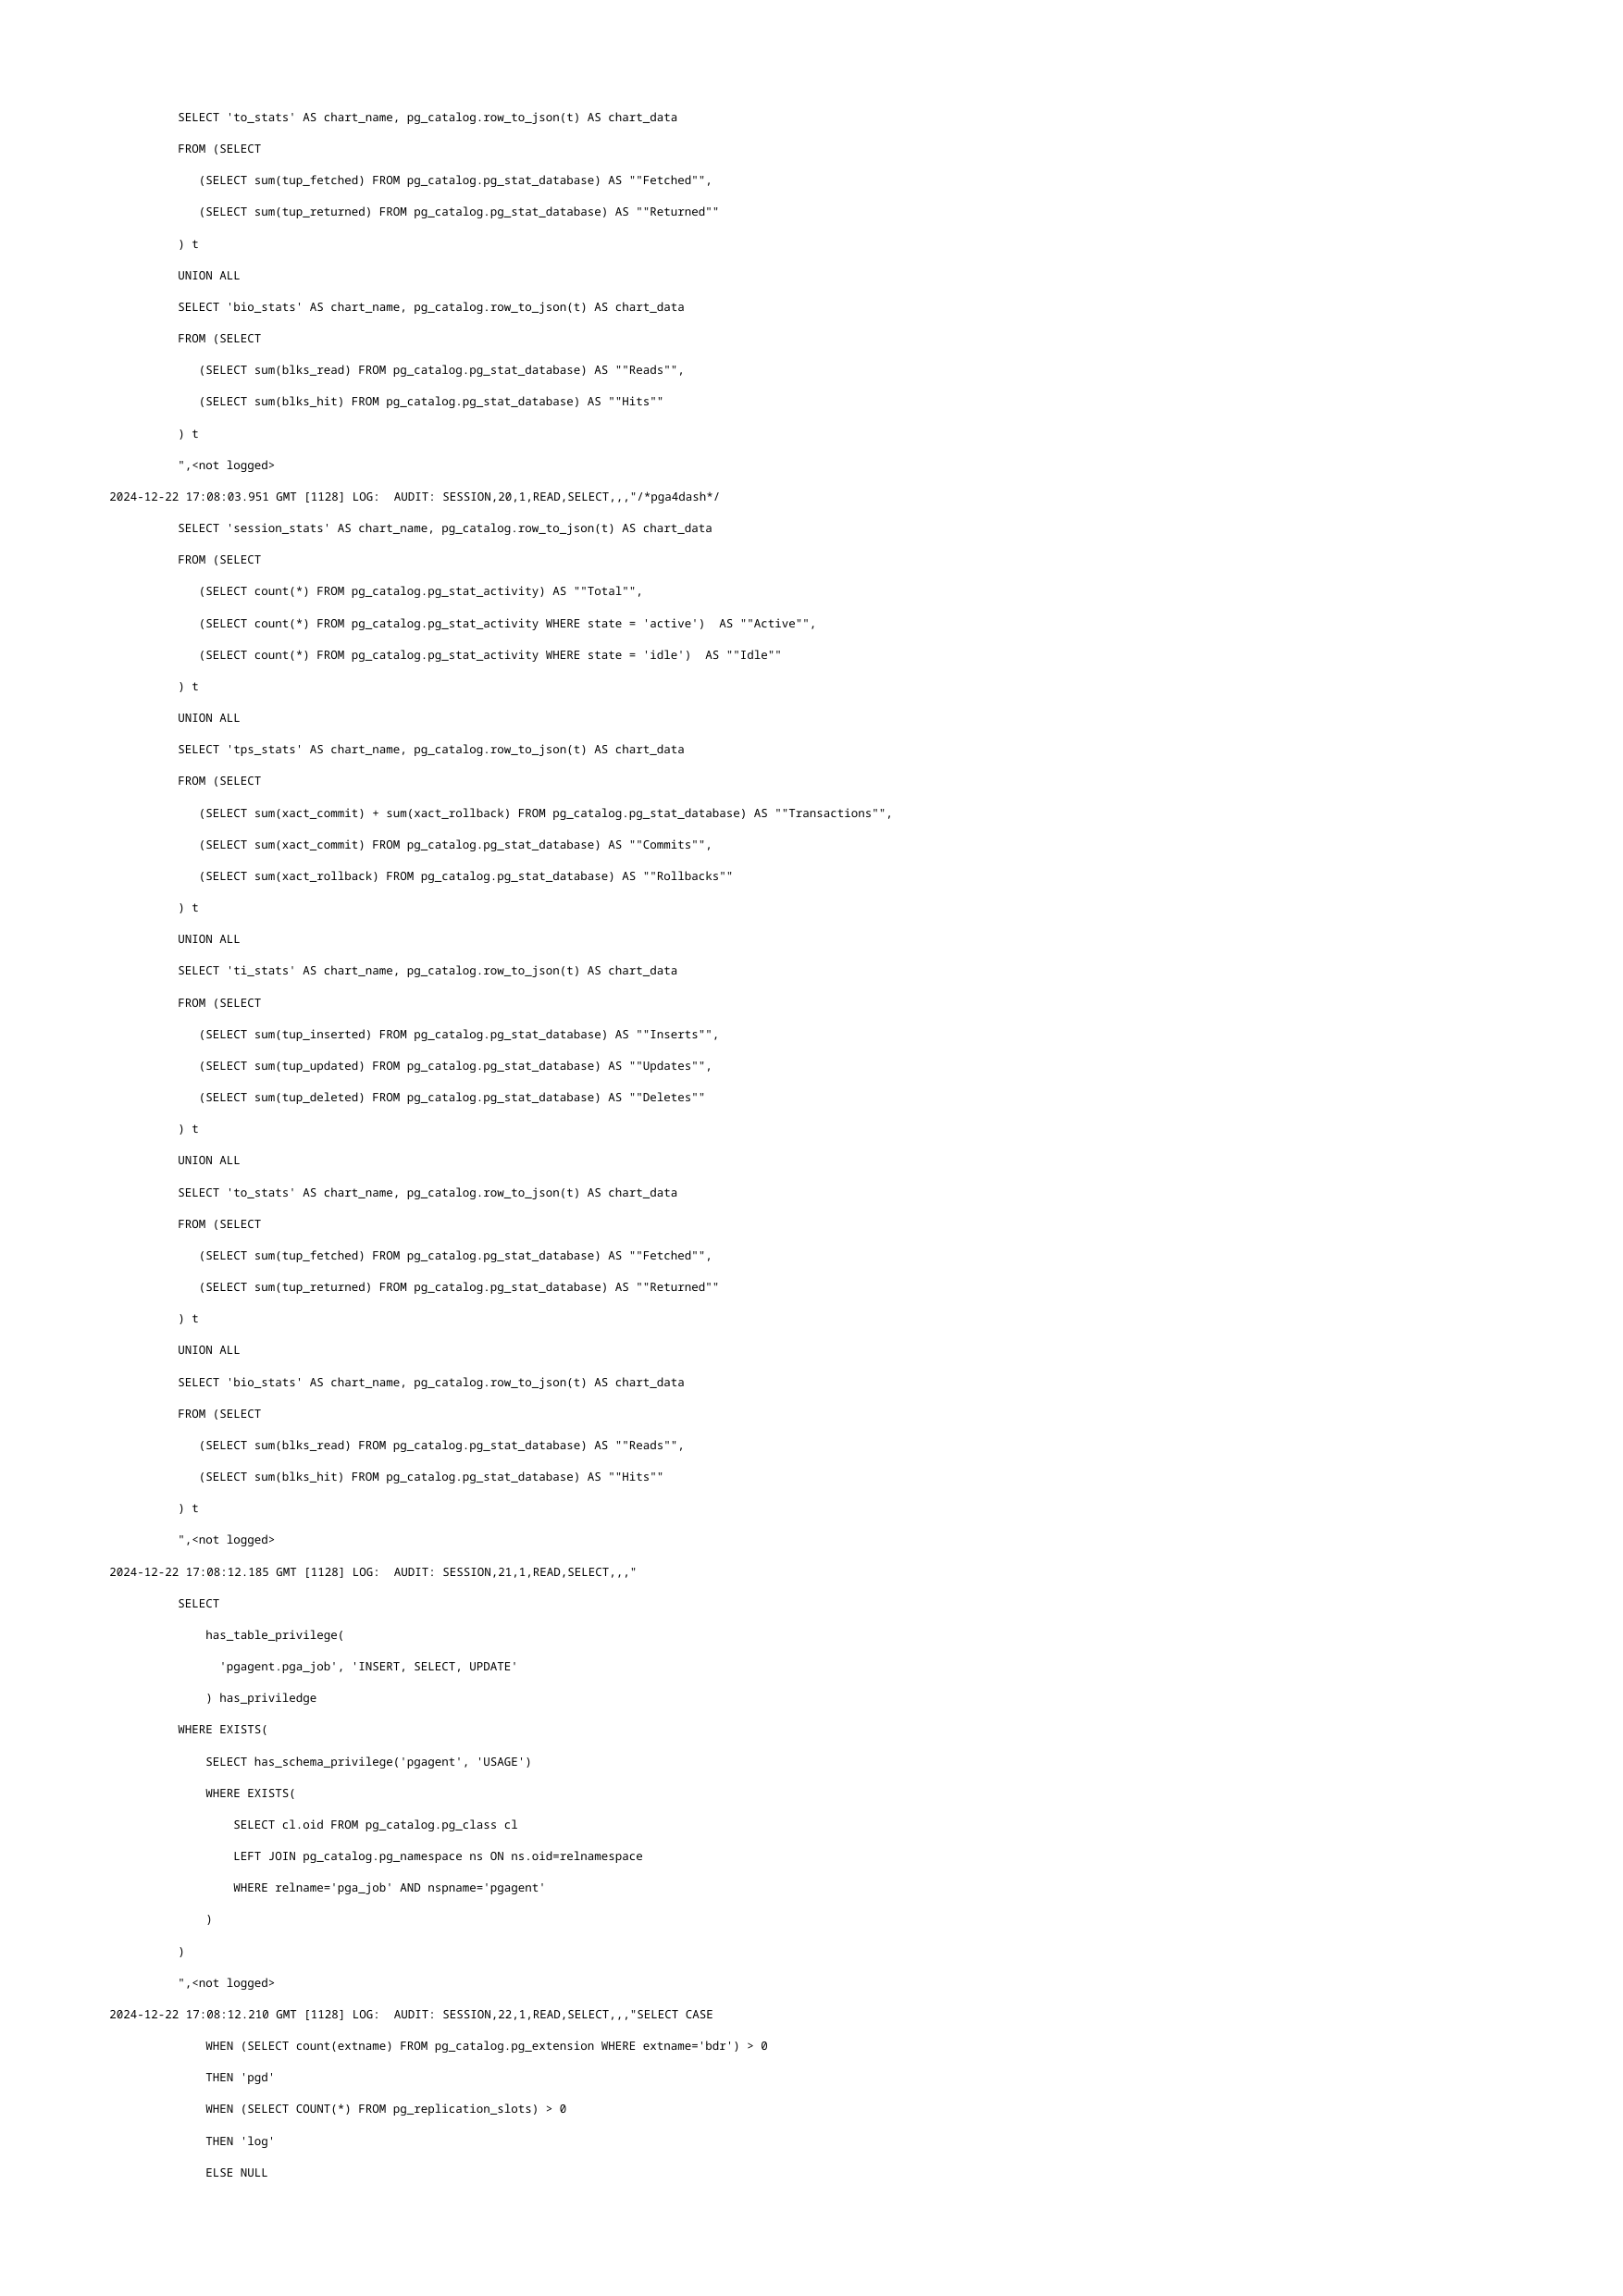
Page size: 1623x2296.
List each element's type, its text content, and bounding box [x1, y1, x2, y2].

text SELECT has_schema_privilege('pgagent', 'USAGE') [109, 1754, 1514, 1769]
text SELECT 'bio_stats' AS chart_name, pg_catalog.row_to_json(t) AS chart_data [109, 1374, 1514, 1390]
text (SELECT sum(tup_returned) FROM pg_catalog.pg_stat_database) AS ""Returned"" [109, 1279, 1514, 1295]
text FROM (SELECT [109, 774, 1514, 789]
text (SELECT sum(tup_inserted) FROM pg_catalog.pg_stat_database) AS ""Inserts"", [109, 1026, 1514, 1042]
text WHERE EXISTS( [109, 1722, 1514, 1738]
text ) [109, 1912, 1514, 1928]
text LEFT JOIN pg_catalog.pg_namespace ns ON ns.oid=relnamespace [109, 1848, 1514, 1864]
text (SELECT sum(xact_rollback) FROM pg_catalog.pg_stat_database) AS ""Rollbacks"" [109, 868, 1514, 884]
text WHEN (SELECT count(extname) FROM pg_catalog.pg_extension WHERE extname='bdr') > 0 [109, 2038, 1514, 2054]
text SELECT 'to_stats' AS chart_name, pg_catalog.row_to_json(t) AS chart_data [109, 109, 1514, 125]
text ",<not logged> [109, 1975, 1514, 1991]
text (SELECT sum(blks_read) FROM pg_catalog.pg_stat_database) AS ""Reads"", [109, 362, 1514, 378]
text (SELECT count(*) FROM pg_catalog.pg_stat_activity WHERE state = 'idle') AS ""Idle"" [109, 647, 1514, 663]
text (SELECT count(*) FROM pg_catalog.pg_stat_activity) AS ""Total"", [109, 584, 1514, 600]
text ) t [109, 426, 1514, 441]
text WHERE relname='pga_job' AND nspname='pgagent' [109, 1880, 1514, 1895]
text ELSE NULL [109, 2165, 1514, 2180]
text (SELECT sum(xact_commit) FROM pg_catalog.pg_stat_database) AS ""Commits"", [109, 837, 1514, 852]
text SELECT 'tps_stats' AS chart_name, pg_catalog.row_to_json(t) AS chart_data [109, 741, 1514, 757]
text ",<not logged> [109, 457, 1514, 473]
text ) [109, 1943, 1514, 1959]
text SELECT cl.oid FROM pg_catalog.pg_class cl [109, 1817, 1514, 1832]
text UNION ALL [109, 931, 1514, 947]
text ) t [109, 1121, 1514, 1136]
text SELECT 'session_stats' AS chart_name, pg_catalog.row_to_json(t) AS chart_data [109, 520, 1514, 536]
text ",<not logged> [109, 1533, 1514, 1548]
text SELECT 'bio_stats' AS chart_name, pg_catalog.row_to_json(t) AS chart_data [109, 299, 1514, 315]
text ) t [109, 1310, 1514, 1326]
text (SELECT sum(tup_updated) FROM pg_catalog.pg_stat_database) AS ""Updates"", [109, 1058, 1514, 1074]
text (SELECT sum(blks_read) FROM pg_catalog.pg_stat_database) AS ""Reads"", [109, 1437, 1514, 1453]
text (SELECT count(*) FROM pg_catalog.pg_stat_activity WHERE state = 'active') AS ""Active"", [109, 615, 1514, 631]
text (SELECT sum(blks_hit) FROM pg_catalog.pg_stat_database) AS ""Hits"" [109, 394, 1514, 410]
text (SELECT sum(tup_deleted) FROM pg_catalog.pg_stat_database) AS ""Deletes"" [109, 1089, 1514, 1105]
text UNION ALL [109, 1153, 1514, 1169]
text ) t [109, 678, 1514, 694]
text (SELECT sum(xact_commit) + sum(xact_rollback) FROM pg_catalog.pg_stat_database) AS ""Transactions"", [109, 805, 1514, 821]
text UNION ALL [109, 267, 1514, 283]
text FROM (SELECT [109, 141, 1514, 156]
text UNION ALL [109, 1343, 1514, 1359]
text has_table_privilege( [109, 1627, 1514, 1643]
text (SELECT sum(tup_fetched) FROM pg_catalog.pg_stat_database) AS ""Fetched"", [109, 172, 1514, 188]
text ) t [109, 900, 1514, 915]
text (SELECT sum(tup_fetched) FROM pg_catalog.pg_stat_database) AS ""Fetched"", [109, 1247, 1514, 1263]
text SELECT [109, 1595, 1514, 1611]
text (SELECT sum(blks_hit) FROM pg_catalog.pg_stat_database) AS ""Hits"" [109, 1469, 1514, 1484]
text THEN 'pgd' [109, 2069, 1514, 2085]
text ) t [109, 1500, 1514, 1516]
text WHERE EXISTS( [109, 1785, 1514, 1801]
text SELECT 'ti_stats' AS chart_name, pg_catalog.row_to_json(t) AS chart_data [109, 963, 1514, 979]
text WHEN (SELECT COUNT(*) FROM pg_replication_slots) > 0 [109, 2102, 1514, 2117]
text FROM (SELECT [109, 995, 1514, 1011]
text 2024-12-22 17:08:12.185 GMT [1128] LOG: AUDIT: SESSION,21,1,READ,SELECT,,," [109, 1564, 1514, 1580]
text FROM (SELECT [109, 1216, 1514, 1232]
text FROM (SELECT [109, 330, 1514, 346]
text UNION ALL [109, 710, 1514, 726]
text ) t [109, 236, 1514, 252]
text FROM (SELECT [109, 1406, 1514, 1421]
text 'pgagent.pga_job', 'INSERT, SELECT, UPDATE' [109, 1658, 1514, 1674]
text (SELECT sum(tup_returned) FROM pg_catalog.pg_stat_database) AS ""Returned"" [109, 205, 1514, 220]
text SELECT 'to_stats' AS chart_name, pg_catalog.row_to_json(t) AS chart_data [109, 1185, 1514, 1200]
text 2024-12-22 17:08:03.951 GMT [1128] LOG: AUDIT: SESSION,20,1,READ,SELECT,,,"/*pga4dash*/ [109, 489, 1514, 504]
text 2024-12-22 17:08:12.210 GMT [1128] LOG: AUDIT: SESSION,22,1,READ,SELECT,,,"SELECT CASE [109, 2006, 1514, 2022]
text THEN 'log' [109, 2133, 1514, 2149]
text ) has_priviledge [109, 1690, 1514, 1706]
text FROM (SELECT [109, 552, 1514, 567]
